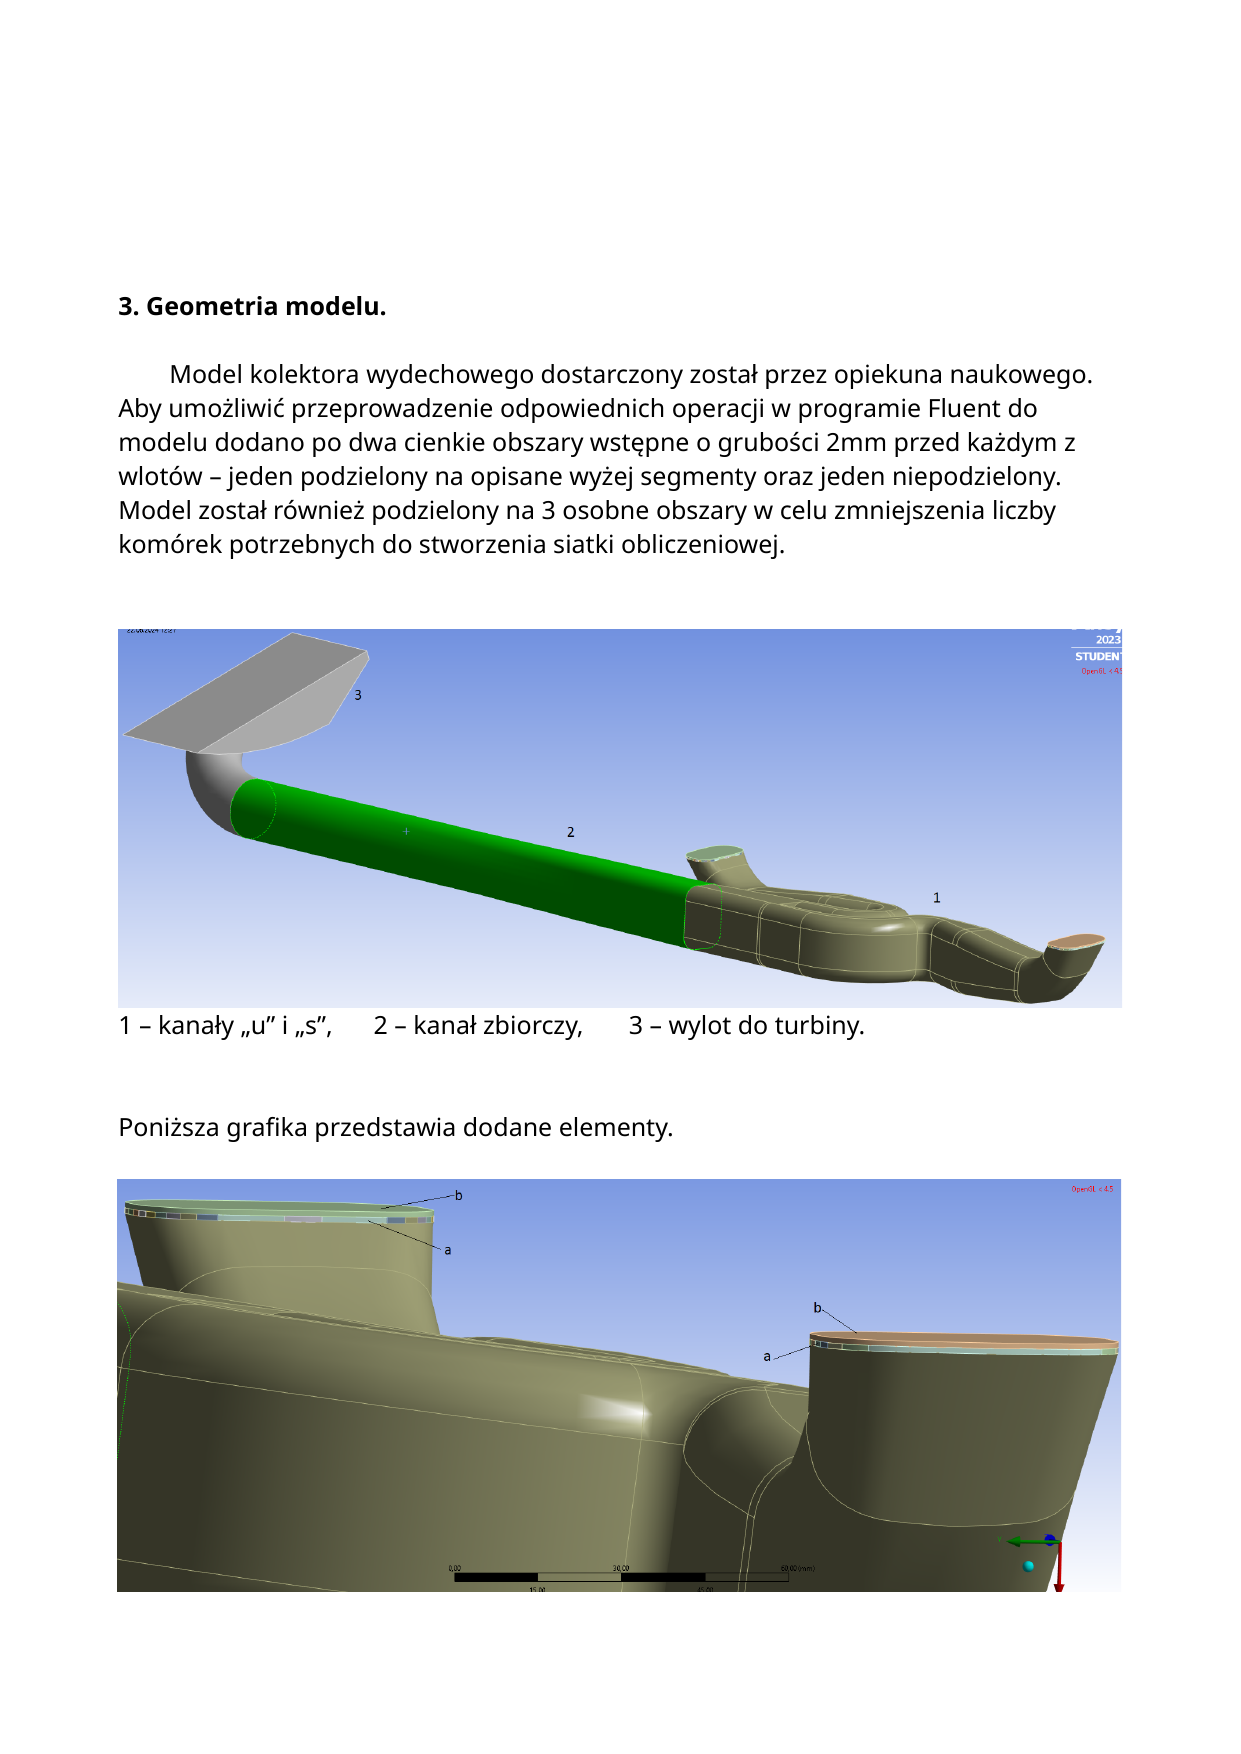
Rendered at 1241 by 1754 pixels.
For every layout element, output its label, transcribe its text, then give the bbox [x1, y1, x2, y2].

text 3. Geometria modelu. [118, 288, 1122, 322]
text Poniższa grafika przedstawia dodane elementy. [118, 1110, 1122, 1144]
picture [117, 1179, 1122, 1592]
picture [118, 629, 1123, 1008]
text 1 – kanały „u” i „s”, 2 – kanał zbiorczy, 3 – wylot do turbiny. [118, 1008, 1122, 1042]
text Model kolektora wydechowego dostarczony został przez opiekuna naukowego. Aby umożliwić przeprowadzenie odpowiednich operacji w programie Fluent do modelu dodano po dwa cienkie obszary wstępne o grubości 2mm przed każdym z wlotów – jeden podzielony na opisane wyżej segmenty oraz jeden niepodzielony. Model został również podzielony na 3 osobne obszary w celu zmniejszenia liczby komórek potrzebnych do stworzenia siatki obliczeniowej. [118, 357, 1122, 561]
